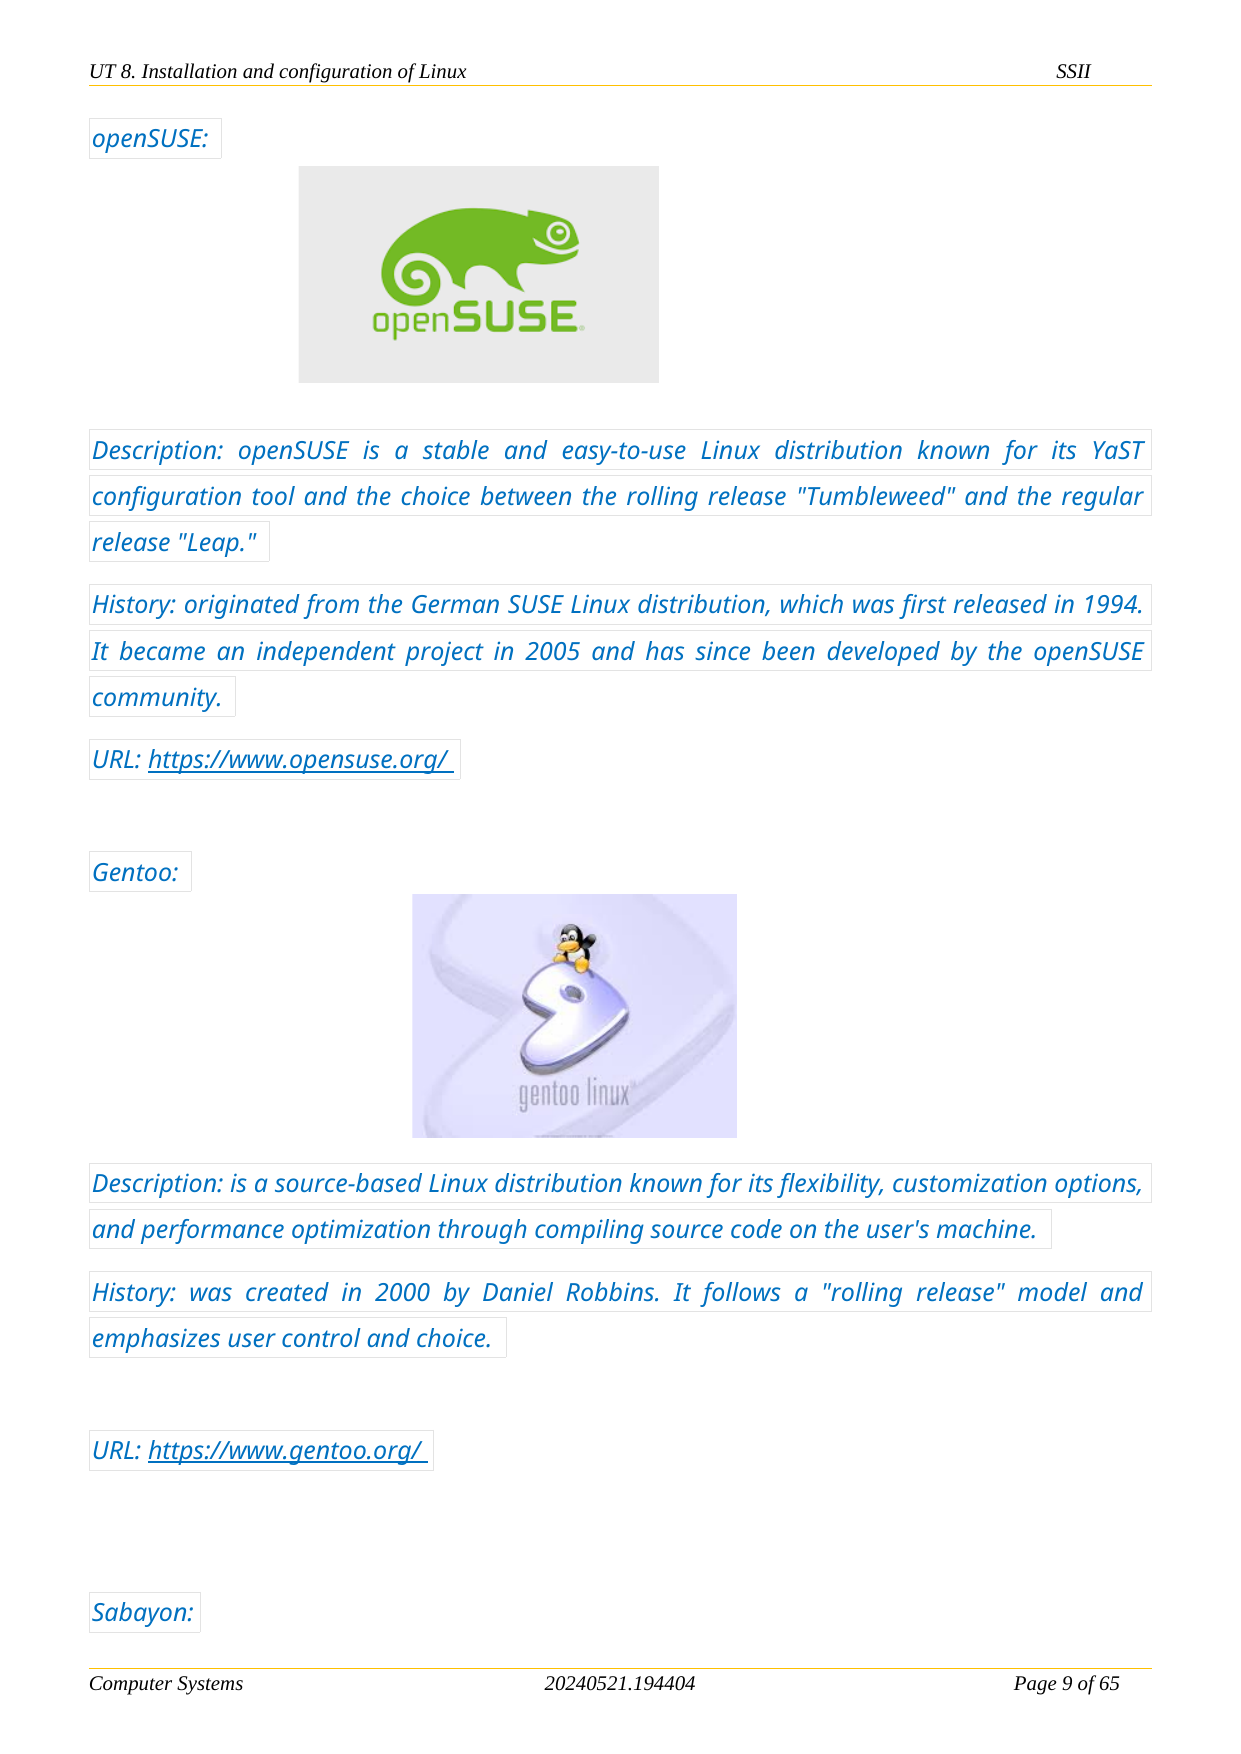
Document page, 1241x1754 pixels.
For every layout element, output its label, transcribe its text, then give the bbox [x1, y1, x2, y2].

text [434, 1429, 1152, 1470]
text and performance optimization through compiling source code on the user's machine. [89, 1203, 1152, 1248]
text community. [89, 671, 1152, 716]
text Description: openSUSE is a stable and easy-to-use Linux distribution known for its YaST [90, 430, 1151, 469]
text It became an independent project in 2005 and has since been developed by the openSUSE [90, 631, 1151, 670]
text configuration tool and the choice between the rolling release "Tumbleweed" and the regular [90, 476, 1151, 515]
text release "Leap." [89, 516, 1152, 561]
text URL: https://www.opensuse.org/ [90, 740, 460, 779]
text Gentoo: [90, 852, 191, 891]
text History: was created in 2000 by Daniel Robbins. It follows a "rolling release" model and [90, 1272, 1151, 1311]
picture [412, 894, 737, 1138]
text URL: https://www.gentoo.org/ [90, 1431, 433, 1470]
picture [298, 166, 659, 383]
text Description: is a source-based Linux distribution known for its flexibility, customization options, [90, 1164, 1151, 1202]
text [461, 739, 1152, 779]
text [201, 1592, 1152, 1632]
text emphasizes user control and choice. [89, 1312, 1152, 1357]
text openSUSE: [90, 119, 221, 158]
text Sabayon: [90, 1593, 200, 1632]
text [89, 625, 1152, 630]
text History: originated from the German SUSE Linux distribution, which was first released in 1994. [90, 585, 1151, 624]
text [89, 470, 1152, 475]
text [192, 851, 1152, 891]
text [222, 118, 1152, 158]
